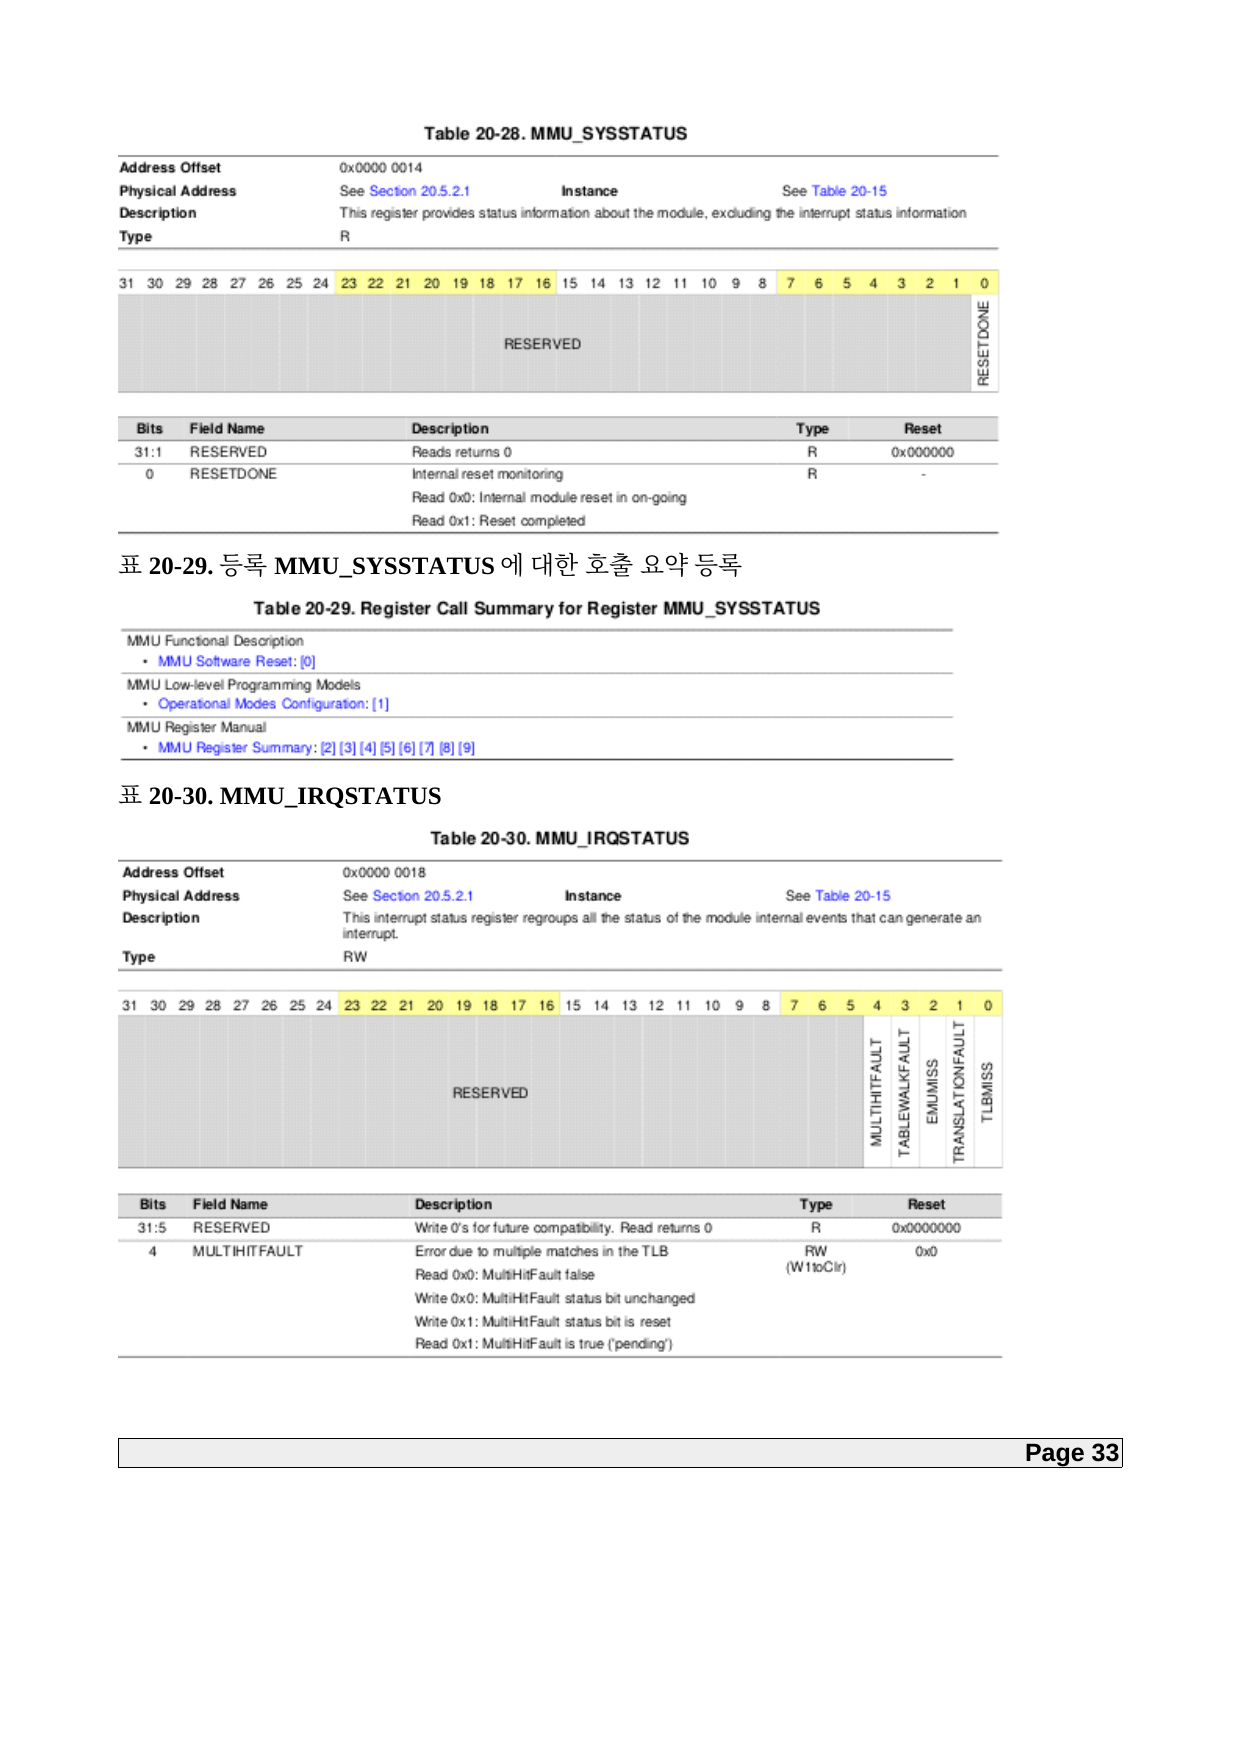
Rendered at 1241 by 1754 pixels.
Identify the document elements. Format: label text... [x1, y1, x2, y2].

table_header Page 33 [119, 1439, 1122, 1467]
text 표 20-30. MMU_IRQSTATUS [118, 775, 1122, 811]
text 표 20-29. 등록 MMU_SYSSTATUS에 대한 호출 요약 등록 [118, 546, 1122, 581]
